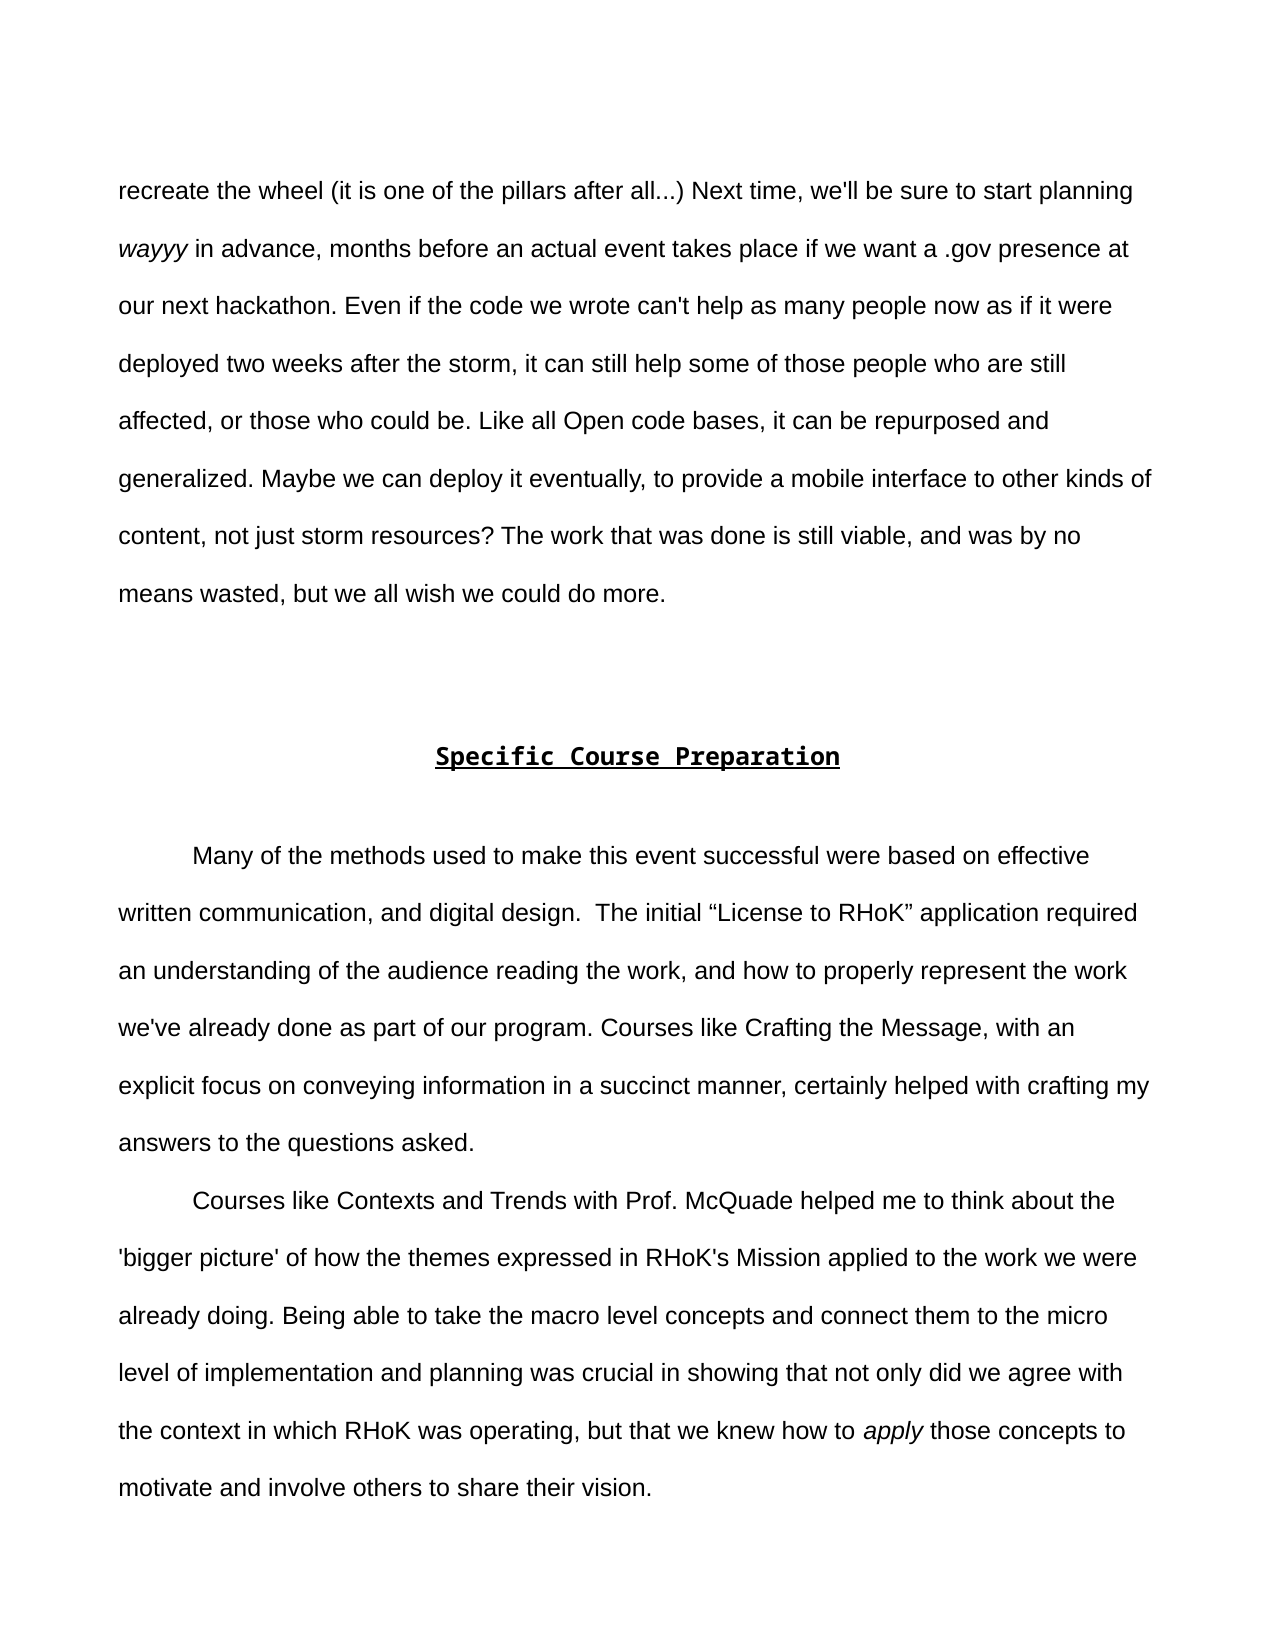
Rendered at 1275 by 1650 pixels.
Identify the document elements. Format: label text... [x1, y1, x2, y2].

text Many of the methods used to make this event successful were based on effective written communication, and digital design. The initial “License to RHoK” application required an understanding of the audience reading the work, and how to properly represent the work we've already done as part of our program. Courses like Crafting the Message, with an explicit focus on conveying information in a succinct manner, certainly helped with crafting my answers to the questions asked. [118, 841, 1157, 1157]
text recreate the wheel (it is one of the pillars after all...) Next time, we'll be sure to start planning wayyy in advance, months before an actual event takes place if we want a .gov presence at our next hackathon. Even if the code we wrote can't help as many people now as if it were deployed two weeks after the storm, it can still help some of those people who are still affected, or those who could be. Like all Open code bases, it can be repurposed and generalized. Maybe we can deploy it eventually, to provide a mobile interface to other kinds of content, not just storm resources? The work that was done is still viable, and was by no means wasted, but we all wish we could do more. [118, 176, 1157, 608]
text Courses like Contexts and Trends with Prof. McQuade helped me to think about the 'bigger picture' of how the themes expressed in RHoK's Mission applied to the work we were already doing. Being able to take the macro level concepts and connect them to the micro level of implementation and planning was crucial in showing that not only did we agree with the context in which RHoK was operating, but that we knew how to apply those concepts to motivate and involve others to share their vision. [118, 1186, 1157, 1502]
text Specific Course Preparation [118, 738, 1157, 773]
